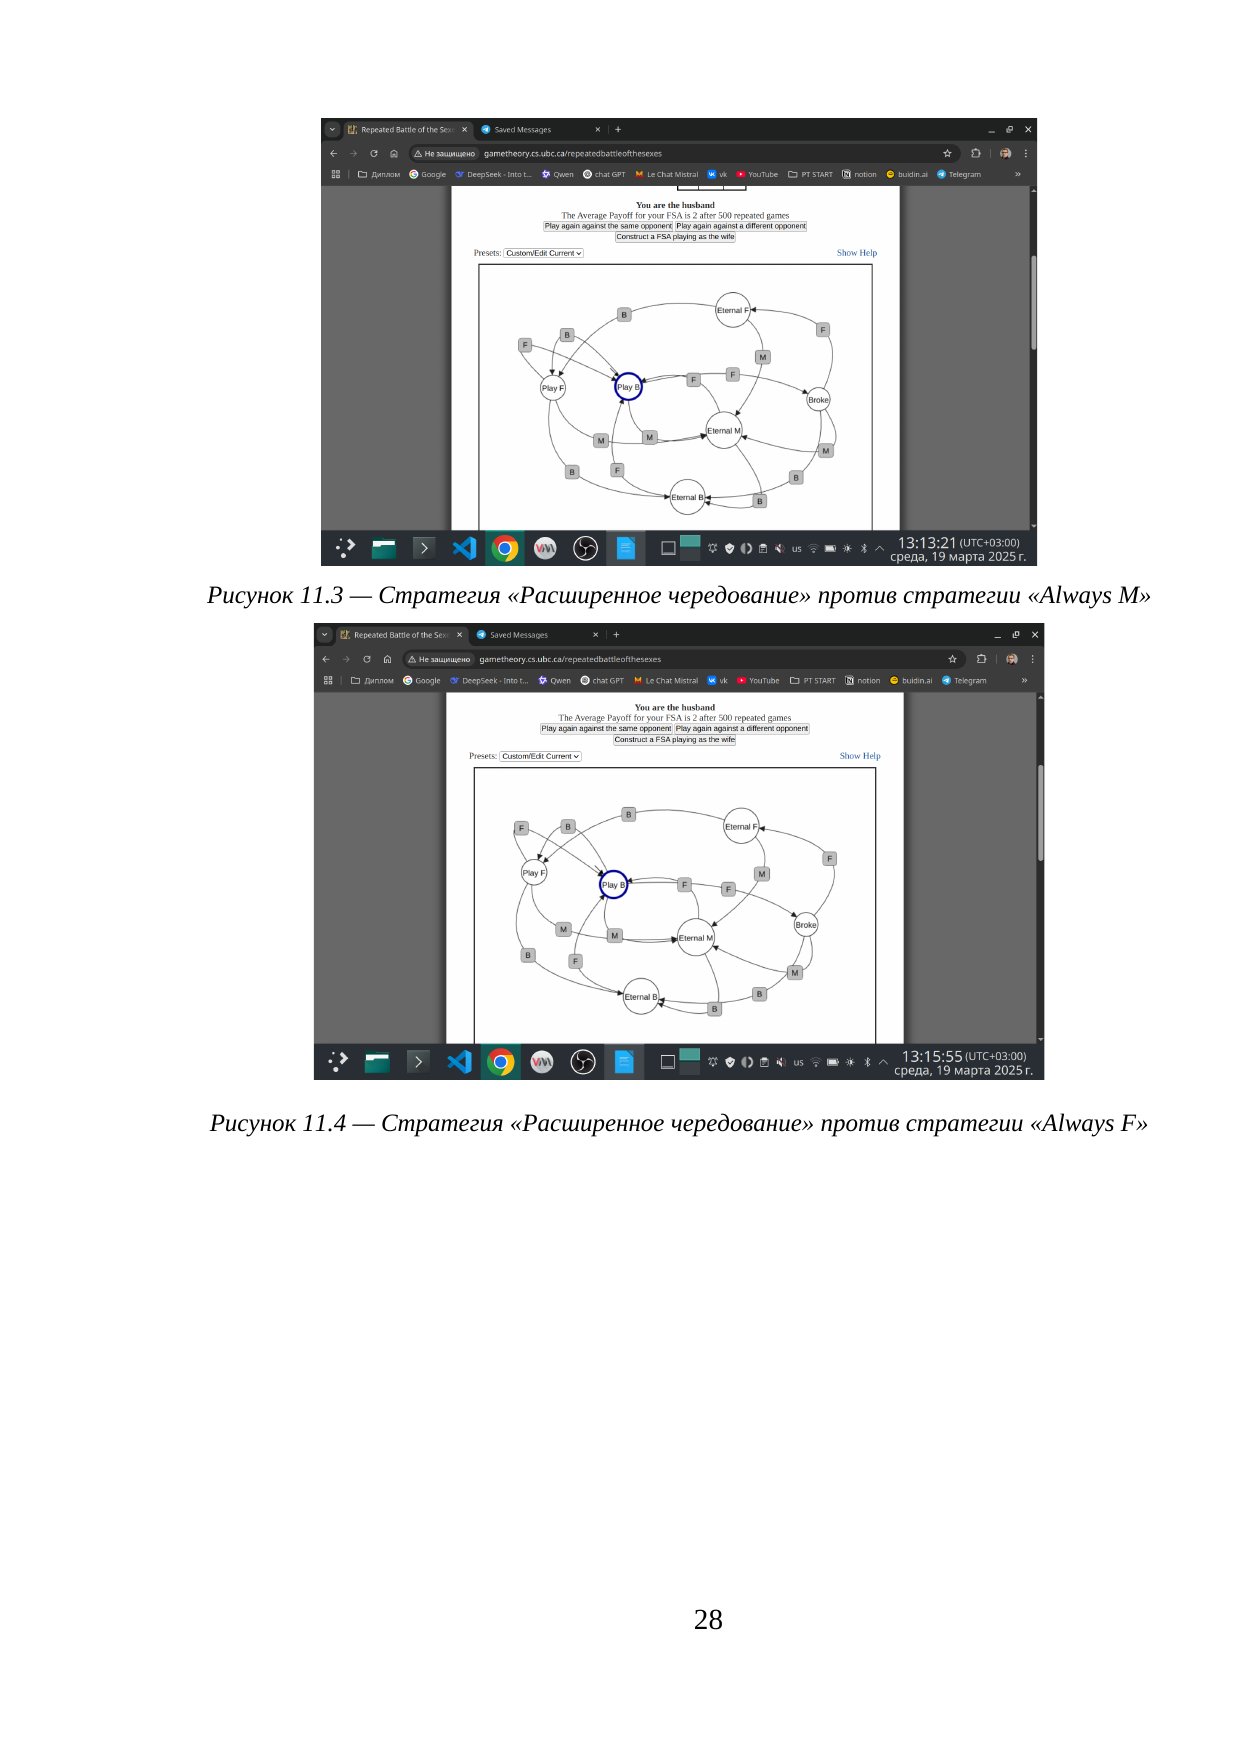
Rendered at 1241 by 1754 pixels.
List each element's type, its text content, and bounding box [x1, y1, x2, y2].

text Рисунок 11.4 — Стратегия «Расширенное чередование» против стратегии «Always F» [177, 623, 1181, 1137]
text Рисунок 11.3 — Стратегия «Расширенное чередование» против стратегии «Always M» [177, 118, 1181, 609]
picture [313, 623, 1045, 1080]
picture [321, 118, 1038, 566]
